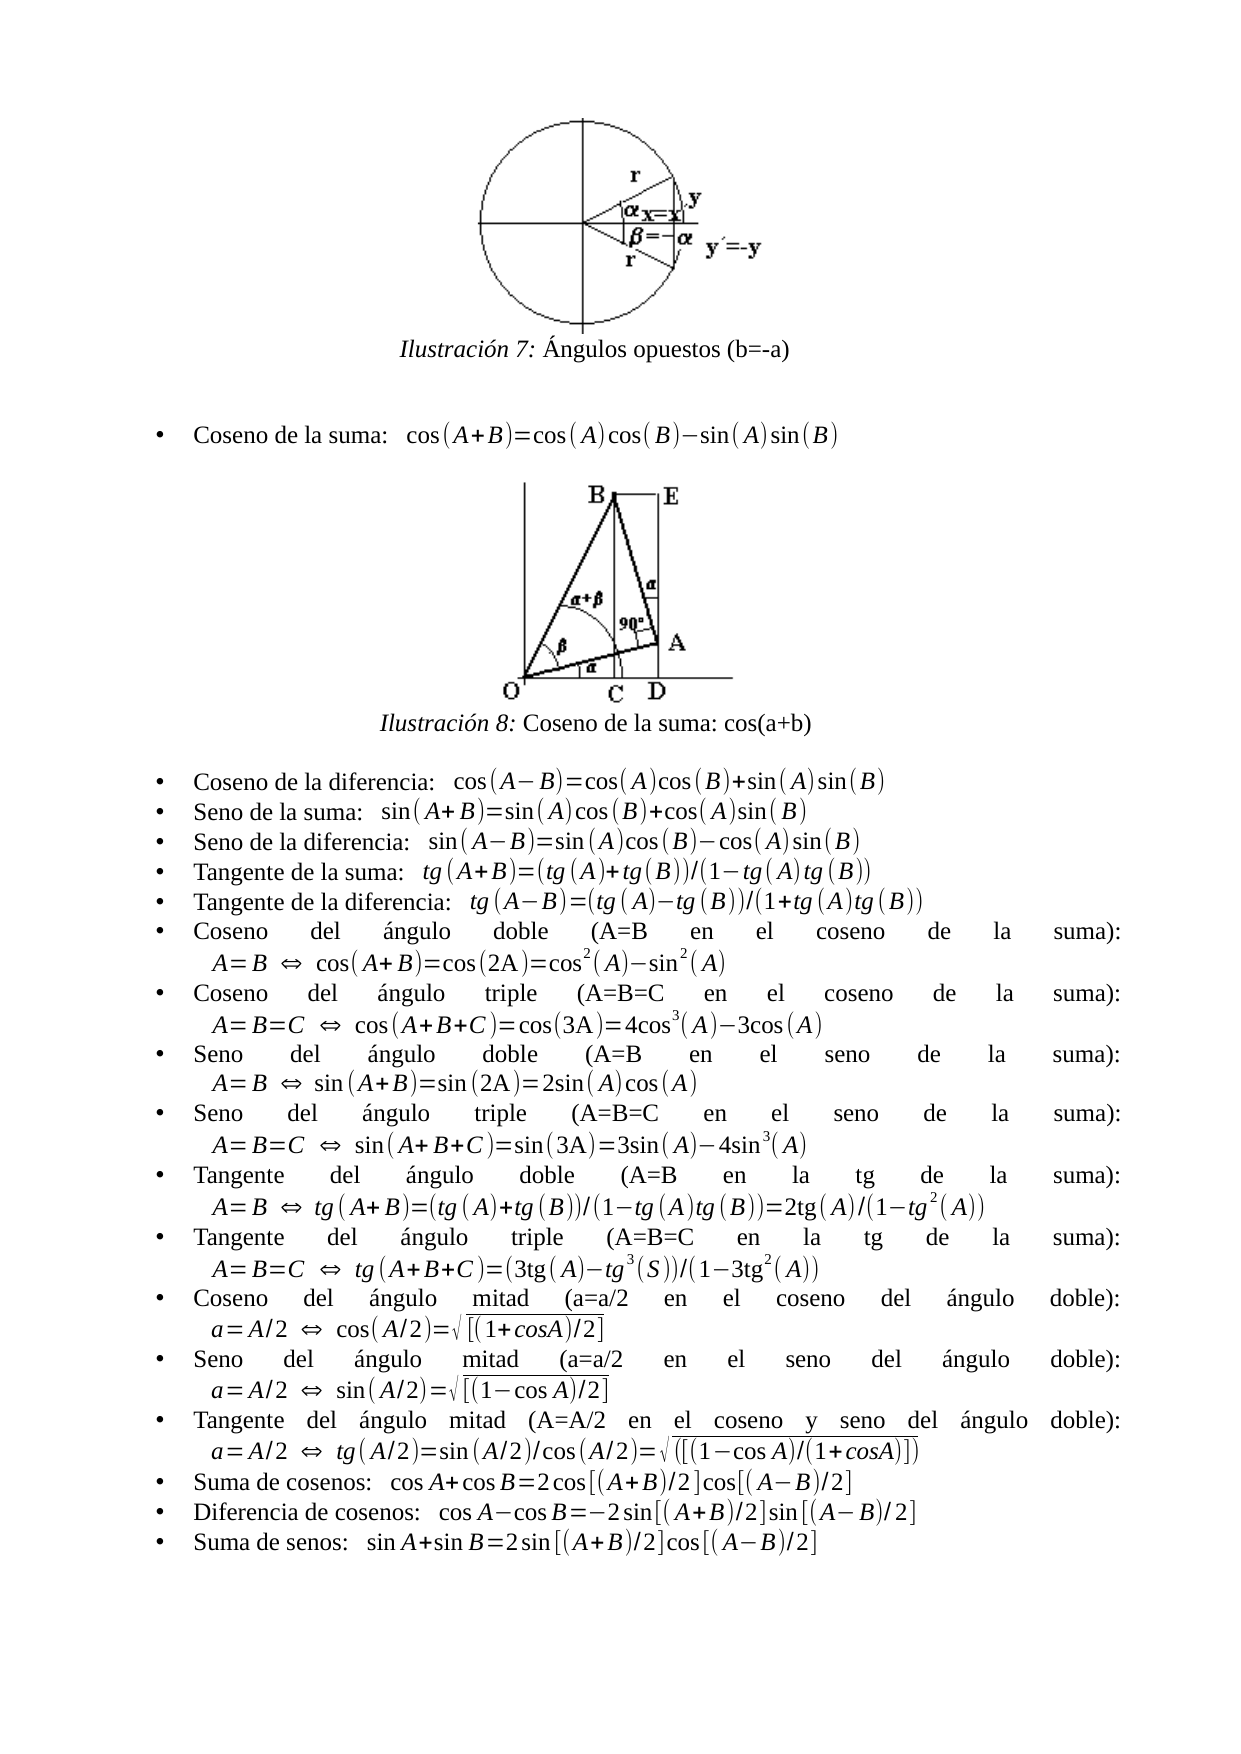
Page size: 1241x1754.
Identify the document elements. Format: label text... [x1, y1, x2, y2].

list Seno del ángulo doble (A=B en el seno de la suma): [156, 1039, 1122, 1098]
list Coseno del ángulo mitad (a=a/2 en el coseno del ángulo doble): [156, 1283, 1122, 1344]
text Ilustración 7: Ángulos opuestos (b=-a) [399, 131, 841, 362]
list Seno del ángulo triple (A=B=C en el seno de la suma): [156, 1098, 1122, 1160]
list Tangente del ángulo mitad (A=A/2 en el coseno y seno del ángulo doble): [156, 1406, 1122, 1467]
list Suma de cosenos: [156, 1467, 1122, 1497]
list Suma de senos: [156, 1527, 1122, 1557]
text Ilustración 8: Coseno de la suma: cos(a+b) [379, 491, 861, 737]
list Diferencia de cosenos: [156, 1497, 1122, 1527]
list Seno de la diferencia: [156, 826, 1122, 856]
list Tangente del ángulo triple (A=B=C en la tg de la suma): [156, 1222, 1122, 1283]
list Seno de la suma: [156, 796, 1122, 826]
list Tangente de la diferencia: [156, 886, 1122, 916]
list Coseno de la suma: [156, 420, 1122, 450]
list Coseno del ángulo triple (A=B=C en el coseno de la suma): [156, 978, 1122, 1039]
list Coseno del ángulo doble (A=B en el coseno de la suma): [156, 916, 1122, 978]
picture [499, 478, 741, 709]
list Seno del ángulo mitad (a=a/2 en el seno del ángulo doble): [156, 1344, 1122, 1406]
list Tangente del ángulo doble (A=B en la tg de la suma): [156, 1160, 1122, 1222]
list Coseno de la diferencia: [156, 766, 1122, 796]
picture [477, 118, 763, 334]
list Tangente de la suma: [156, 856, 1122, 886]
